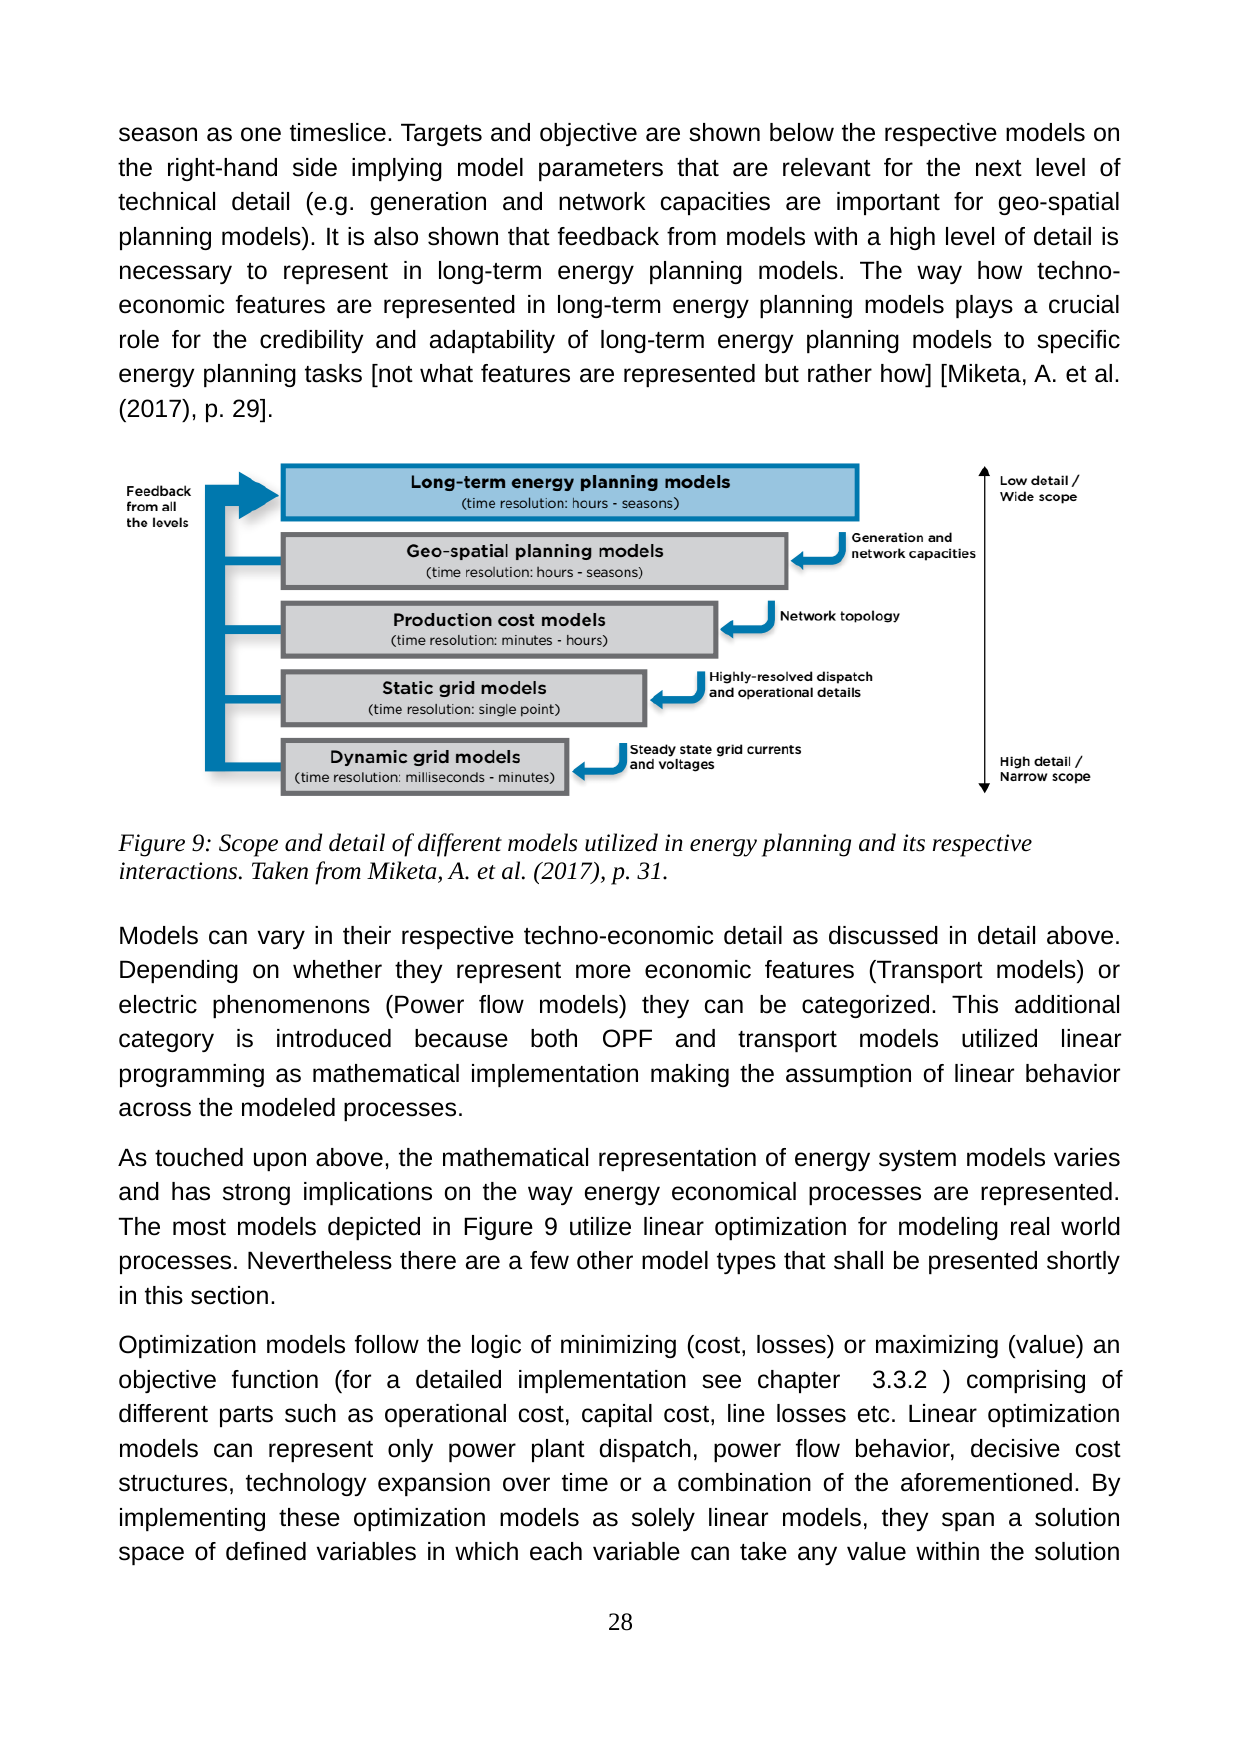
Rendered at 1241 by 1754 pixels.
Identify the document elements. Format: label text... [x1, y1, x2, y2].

text Optimization models follow the logic of minimizing (cost, losses) or maximizing (value) an objective function (for a detailed implementation see chapter 3.3.2) comprising of different parts such as operational cost, capital cost, line losses etc. Linear optimization models can represent only power plant dispatch, power flow behavior, decisive cost structures, technology expansion over time or a combination of the aforementioned. By implementing these optimization models as solely linear models, they span a solution space of defined variables in which each variable can take any value within the solution [118, 1330, 1122, 1566]
text [118, 443, 1122, 456]
text Figure 9: Scope and detail of different models utilized in energy planning and its respective interactions. Taken from Miketa, A. et al. (2017), p. 31. [118, 828, 1122, 885]
text Models can vary in their respective techno-economic detail as discussed in detail above. Depending on whether they represent more economic features (Transport models) or electric phenomenons (Power flow models) they can be categorized. This additional category is introduced because both OPF and transport models utilized linear programming as mathematical implementation making the assumption of linear behavior across the modeled processes. [118, 885, 1122, 1122]
picture [118, 456, 1123, 828]
text season as one timeslice. Targets and objective are shown below the respective models on the right-hand side implying model parameters that are relevant for the next level of technical detail (e.g. generation and network capacities are important for geo-spatial planning models). It is also shown that feedback from models with a high level of detail is necessary to represent in long-term energy planning models. The way how techno-economic features are represented in long-term energy planning models plays a crucial role for the credibility and adaptability of long-term energy planning models to specific energy planning tasks [not what features are represented but rather how] [Miketa, A. et al. (2017), p. 29]. [118, 118, 1122, 423]
text As touched upon above, the mathematical representation of energy system models varies and has strong implications on the way energy economical processes are represented. The most models depicted in Figure 9 utilize linear optimization for modeling real world processes. Nevertheless there are a few other model types that shall be presented shortly in this section. [118, 1143, 1122, 1309]
